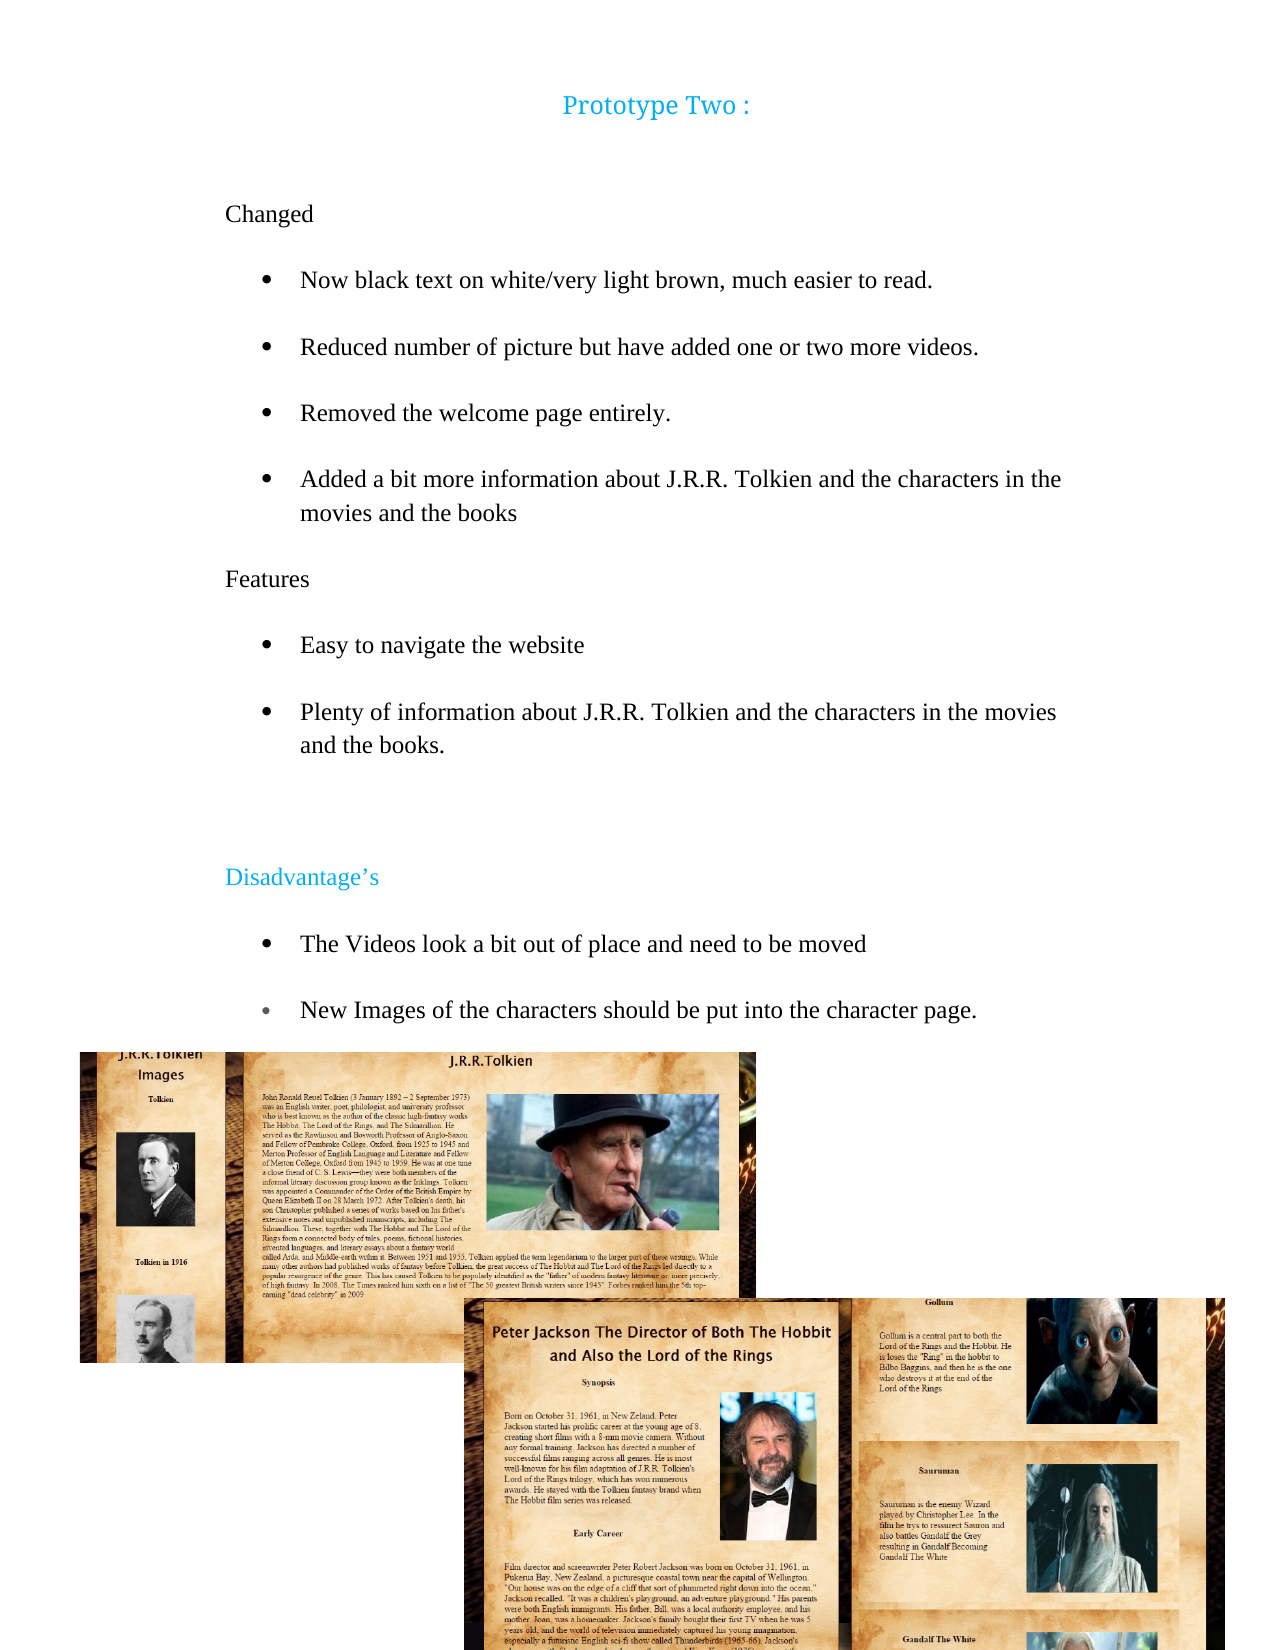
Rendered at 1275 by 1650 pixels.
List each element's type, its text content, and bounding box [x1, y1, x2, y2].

list Reduced number of picture but have added one or two more videos. [262, 332, 1087, 361]
list Easy to navigate the website [262, 630, 1087, 659]
text Disadvantage’s [225, 862, 1087, 891]
list Added a bit more information about J.R.R. Tolkien and the characters in the movies and the books [262, 464, 1087, 526]
text Features [225, 564, 1087, 593]
list Plenty of information about J.R.R. Tolkien and the characters in the movies and the books. [262, 697, 1087, 758]
list New Images of the characters should be put into the character page. [262, 995, 1087, 1024]
list Removed the welcome page entirely. [262, 398, 1087, 427]
text Changed [225, 199, 1087, 228]
text Prototype Two : [225, 87, 1087, 161]
list The Videos look a bit out of place and need to be moved [262, 929, 1087, 957]
list Now black text on white/very light brown, much easier to read. [262, 266, 1087, 294]
